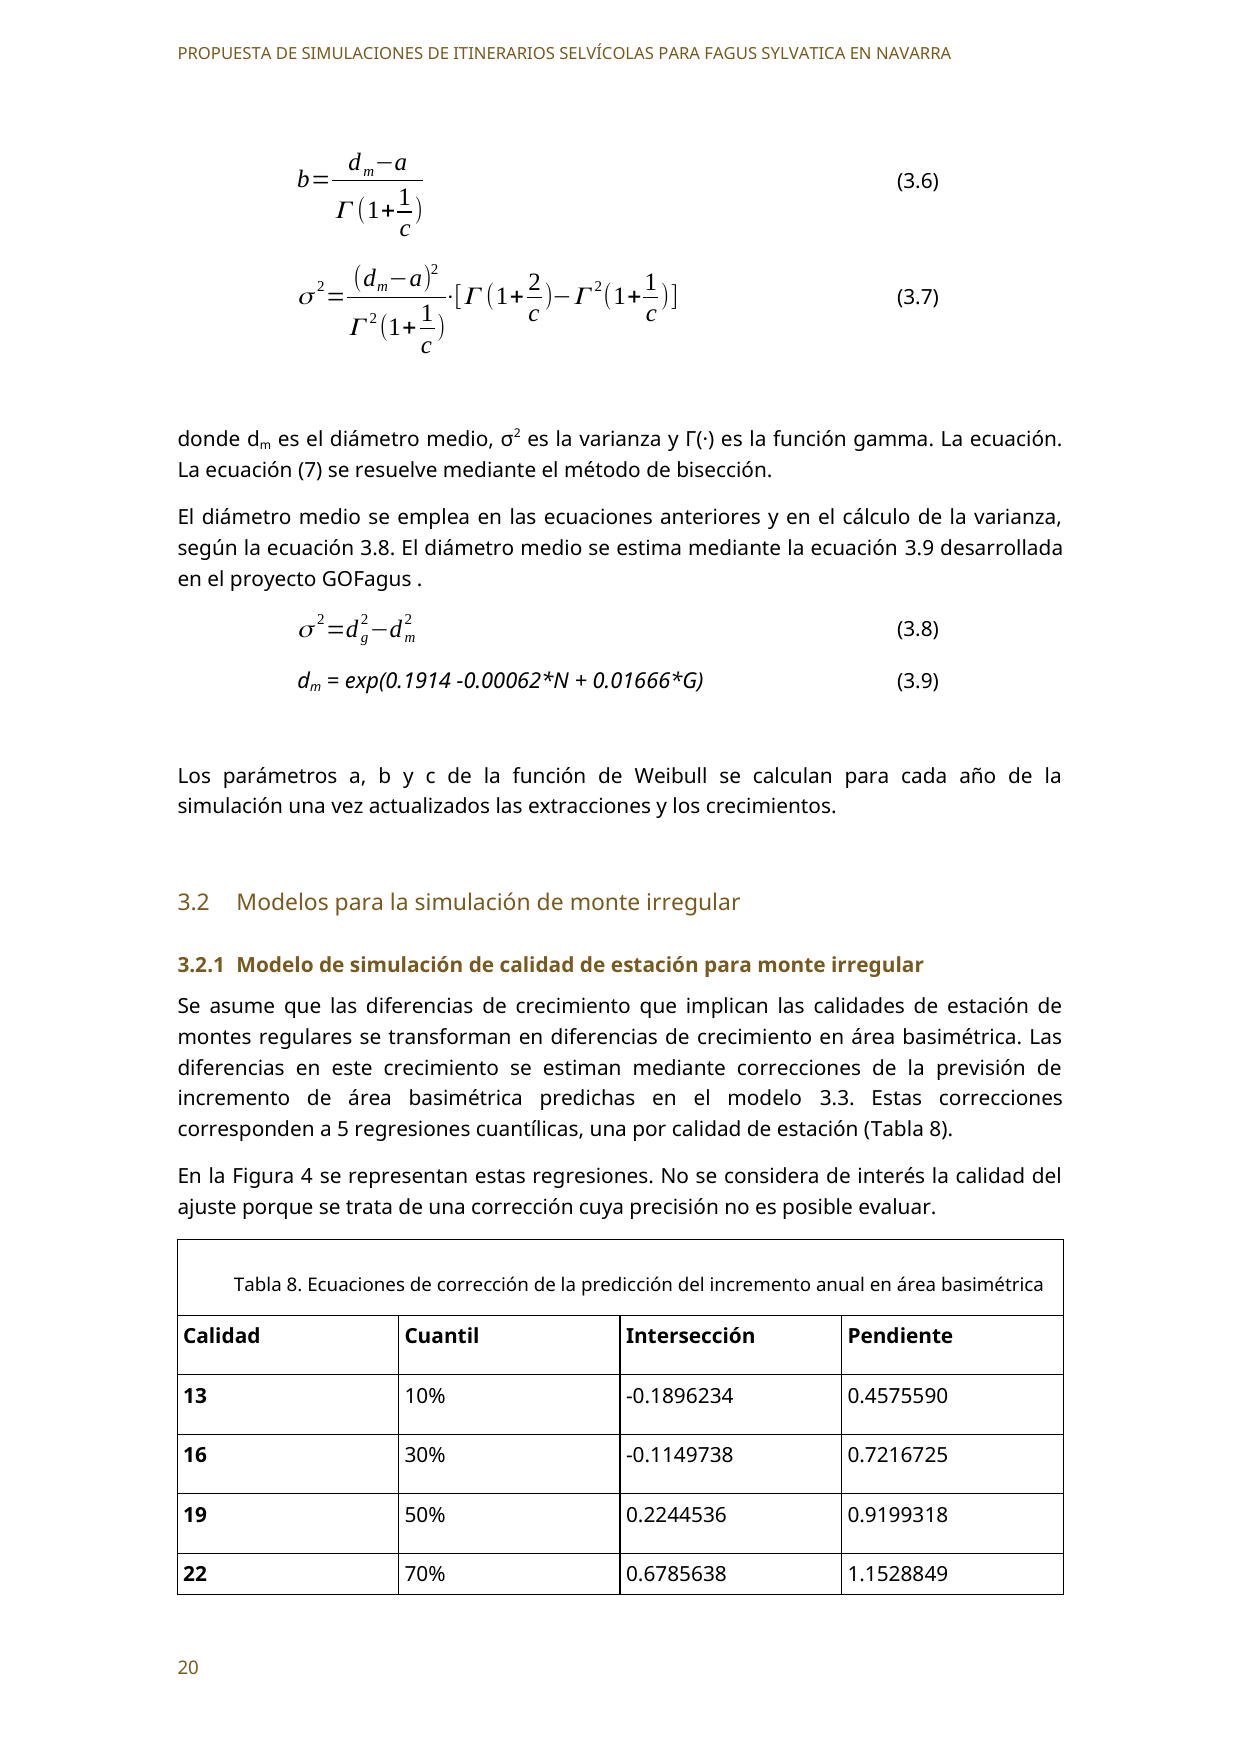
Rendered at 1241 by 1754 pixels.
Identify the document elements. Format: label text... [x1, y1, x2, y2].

subtitle Modelos para la simulación de monte irregular [177, 886, 1063, 917]
text El diámetro medio se emplea en las ecuaciones anteriores y en el cálculo de la varianza, según la ecuación 3.8. El diámetro medio se estima mediante la ecuación 3.9 desarrollada en el proyecto GOFagus . [177, 502, 1063, 592]
table_cell Calidad [178, 1316, 398, 1374]
table_cell 1.1528849 [842, 1554, 1063, 1594]
table_header Ecuaciones de corrección de la predicción del incremento anual en área basimétrica [178, 1240, 1063, 1315]
table_cell 0.4575590 [842, 1375, 1063, 1434]
table_cell -0.1896234 [621, 1375, 841, 1434]
table_cell 0.2244536 [621, 1494, 841, 1553]
table_cell Cuantil [399, 1316, 619, 1374]
table_cell 13 [178, 1375, 398, 1434]
text Se asume que las diferencias de crecimiento que implican las calidades de estación de montes regulares se transforman en diferencias de crecimiento en área basimétrica. Las diferencias en este crecimiento se estiman mediante correcciones de la previsión de incremento de área basimétrica predichas en el modelo 3.3. Estas correcciones corresponden a 5 regresiones cuantílicas, una por calidad de estación (Tabla 8). [177, 992, 1063, 1142]
table_cell 10% [399, 1375, 619, 1434]
table_cell 19 [178, 1494, 398, 1553]
table_cell Intersección [621, 1316, 841, 1374]
text (3.6) [177, 148, 1063, 242]
table_cell 16 [178, 1435, 398, 1493]
text Los parámetros a, b y c de la función de Weibull se calculan para cada año de la simulación una vez actualizados las extracciones y los crecimientos. [177, 761, 1063, 820]
text En la Figura 4 se representan estas regresiones. No se considera de interés la calidad del ajuste porque se trata de una corrección cuya precisión no es posible evaluar. [177, 1161, 1063, 1220]
text (3.7) [177, 261, 1063, 358]
text dm = exp(0.1914 -0.00062*N + 0.01666*G) (3.9) [177, 665, 1063, 694]
text donde dm es el diámetro medio, σ2 es la varianza y Γ(·) es la función gamma. La ecuación. La ecuación (7) se resuelve mediante el método de bisección. [177, 424, 1063, 483]
table_cell 50% [399, 1494, 619, 1553]
subtitle Modelo de simulación de calidad de estación para monte irregular [177, 951, 1063, 979]
table_cell 0.7216725 [842, 1435, 1063, 1493]
table_cell 30% [399, 1435, 619, 1493]
table_cell 0.9199318 [842, 1494, 1063, 1553]
table_cell 70% [399, 1554, 619, 1594]
text (3.8) [177, 611, 1063, 646]
table_cell -0.1149738 [621, 1435, 841, 1493]
table_cell 22 [178, 1554, 398, 1594]
table_cell 0.6785638 [621, 1554, 841, 1594]
table_cell Pendiente [842, 1316, 1063, 1374]
